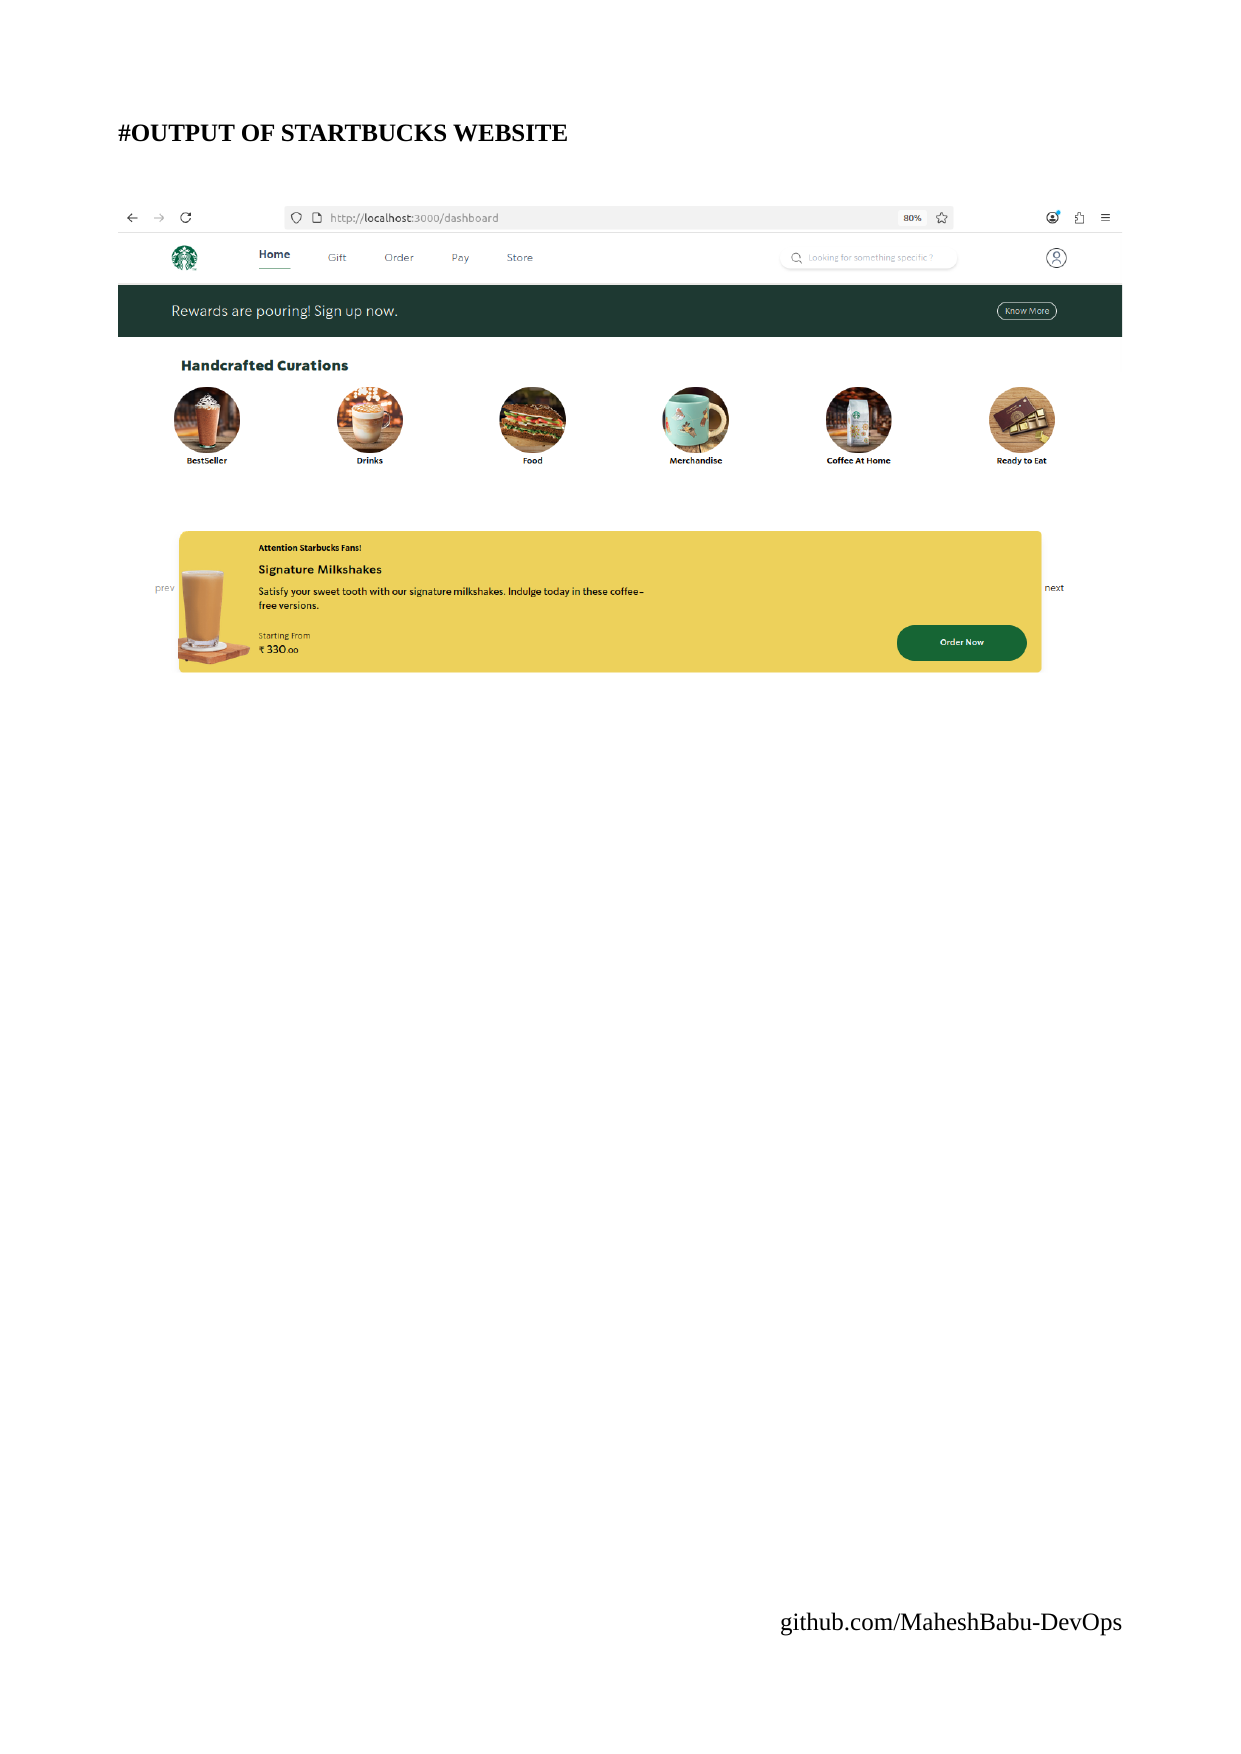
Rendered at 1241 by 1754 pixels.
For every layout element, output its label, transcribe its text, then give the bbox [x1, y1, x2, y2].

picture [118, 204, 1123, 681]
text #OUTPUT OF STARTBUCKS WEBSITE [118, 118, 1122, 147]
